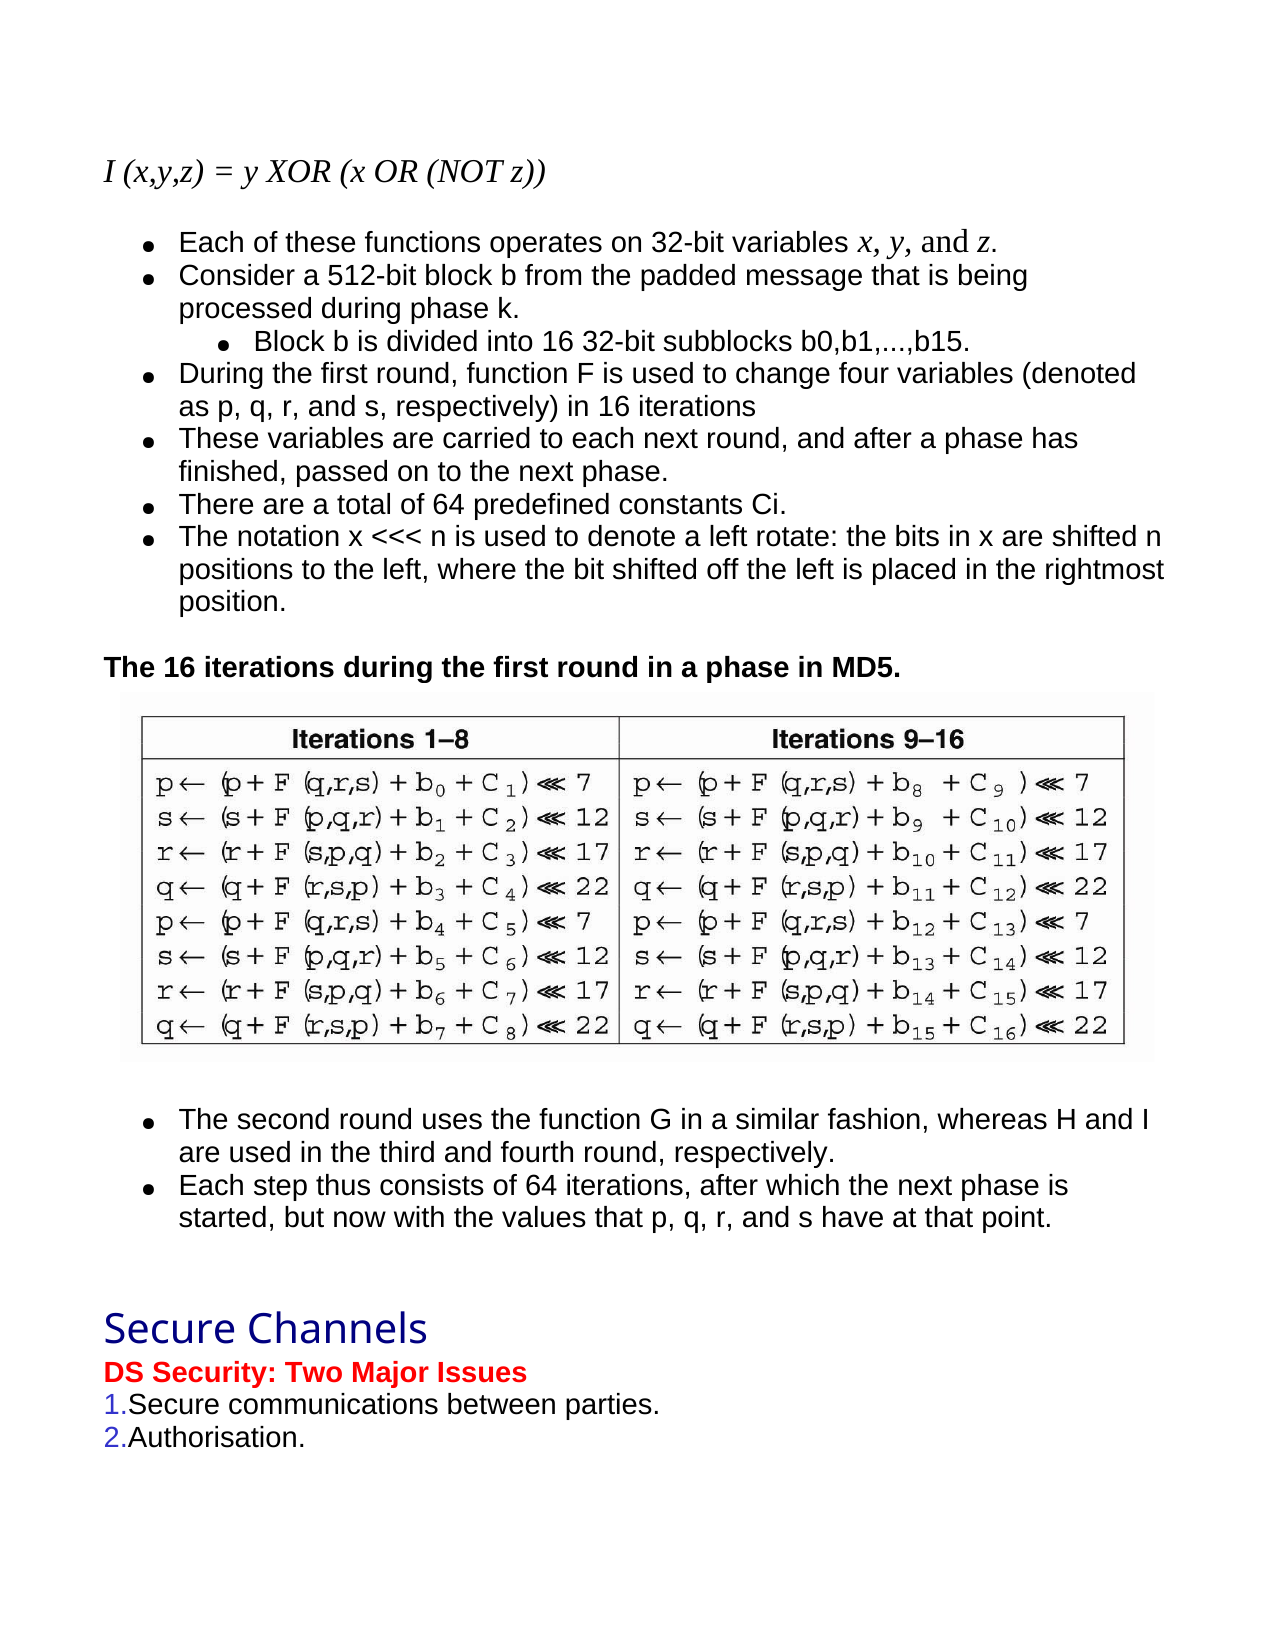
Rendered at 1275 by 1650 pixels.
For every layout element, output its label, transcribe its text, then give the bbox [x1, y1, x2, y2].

list Block b is divided into 16 32-bit subblocks b0,b1,...,b15. [216, 324, 1172, 357]
text 1.Secure communications between parties. [103, 1388, 1172, 1421]
text DS Security: Two Major Issues [103, 1356, 1172, 1388]
list The second round uses the function G in a similar fashion, whereas H and I are used in the third and fourth round, respectively. [141, 1103, 1172, 1168]
list Consider a 512-bit block b from the padded message that is being processed during phase k. [141, 259, 1172, 324]
list Each step thus consists of 64 iterations, after which the next phase is started, but now with the values that p, q, r, and s have at that point. [141, 1168, 1172, 1234]
list During the first round, function F is used to change four variables (denoted as p, q, r, and s, respectively) in 16 iterations [141, 357, 1172, 422]
list Each of these functions operates on 32-bit variables x, y, and z. [141, 222, 1172, 259]
text The 16 iterations during the first round in a phase in MD5. [103, 651, 1172, 683]
list There are a total of 64 predefined constants Ci. [141, 488, 1172, 520]
picture [120, 692, 1155, 1062]
text I (x,y,z) = y XOR (x OR (NOT z)) [103, 153, 1172, 190]
list The notation x <<< n is used to denote a left rotate: the bits in x are shifted n positions to the left, where the bit shifted off the left is placed in the rightmost position. [141, 520, 1172, 618]
text 2.Authorisation. [103, 1421, 1172, 1453]
text Secure Channels [103, 1299, 1172, 1356]
list These variables are carried to each next round, and after a phase has finished, passed on to the next phase. [141, 422, 1172, 488]
